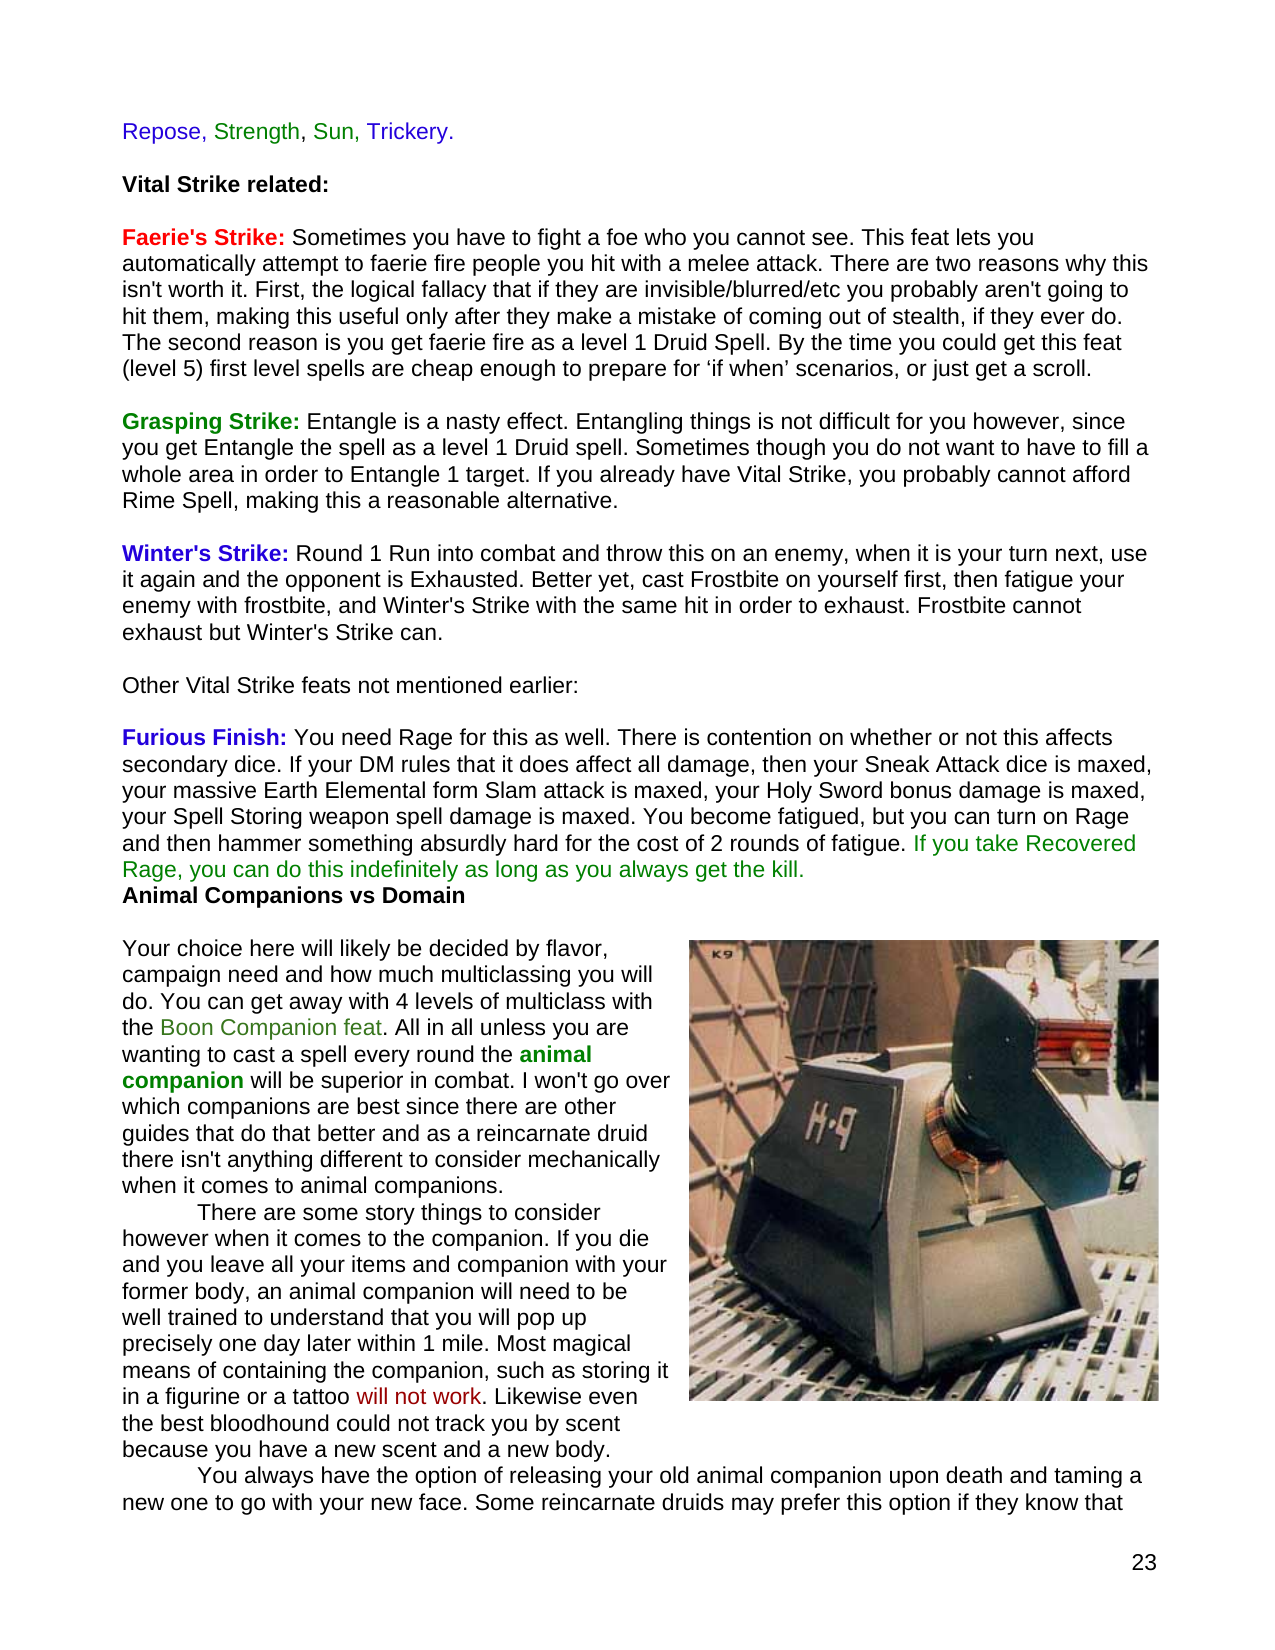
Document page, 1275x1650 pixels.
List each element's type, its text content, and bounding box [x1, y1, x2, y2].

text Faerie's Strike: Sometimes you have to fight a foe who you cannot see. This feat lets you automatically attempt to faerie fire people you hit with a melee attack. There are two reasons why this isn't worth it. First, the logical fallacy that if they are invisible/blurred/etc you probably aren't going to hit them, making this useful only after they make a mistake of coming out of stealth, if they ever do. The second reason is you get faerie fire as a level 1 Druid Spell. By the time you could get this feat (level 5) first level spells are cheap enough to prepare for ‘if when’ scenarios, or just get a scroll. [122, 223, 1157, 382]
text There are some story things to consider however when it comes to the companion. If you die and you leave all your items and companion with your former body, an animal companion will need to be well trained to understand that you will pop up precisely one day later within 1 mile. Most magical means of containing the companion, such as storing it in a figurine or a tattoo will not work. Likewise even the best bloodhound could not track you by scent because you have a new scent and a new body. [122, 1199, 1157, 1462]
text Other Vital Strike feats not mentioned earlier: [122, 672, 1157, 698]
text Repose, Strength, Sun, Trickery. [122, 118, 1157, 144]
text Grasping Strike: Entangle is a nasty effect. Entangling things is not difficult for you however, since you get Entangle the spell as a level 1 Druid spell. Sometimes though you do not want to have to fill a whole area in order to Entangle 1 target. If you already have Vital Strike, you probably cannot afford Rime Spell, making this a reasonable alternative. [122, 408, 1157, 513]
picture [689, 940, 1159, 1401]
text You always have the option of releasing your old animal companion upon death and taming a new one to go with your new face. Some reincarnate druids may prefer this option if they know that [122, 1462, 1157, 1515]
text Animal Companions vs Domain [122, 882, 1157, 909]
text Winter's Strike: Round 1 Run into combat and throw this on an enemy, when it is your turn next, use it again and the opponent is Exhausted. Better yet, cast Frostbite on yourself first, then fatigue your enemy with frostbite, and Winter's Strike with the same hit in order to exhaust. Frostbite cannot exhaust but Winter's Strike can. [122, 540, 1157, 645]
text Your choice here will likely be decided by flavor, campaign need and how much multiclassing you will do. You can get away with 4 levels of multiclass with the Boon Companion feat. All in all unless you are wanting to cast a spell every round the animal companion will be superior in combat. I won't go over which companions are best since there are other guides that do that better and as a reincarnate druid there isn't anything different to consider mechanically when it comes to animal companions. [122, 935, 1157, 1199]
text Vital Strike related: [122, 171, 1157, 197]
text Furious Finish: You need Rage for this as well. There is contention on whether or not this affects secondary dice. If your DM rules that it does affect all damage, then your Sneak Attack dice is maxed, your massive Earth Elemental form Slam attack is maxed, your Holy Sword bonus damage is maxed, your Spell Storing weapon spell damage is maxed. You become fatigued, but you can turn on Rage and then hammer something absurdly hard for the cost of 2 rounds of fatigue. If you take Recovered Rage, you can do this indefinitely as long as you always get the kill. [122, 724, 1157, 882]
